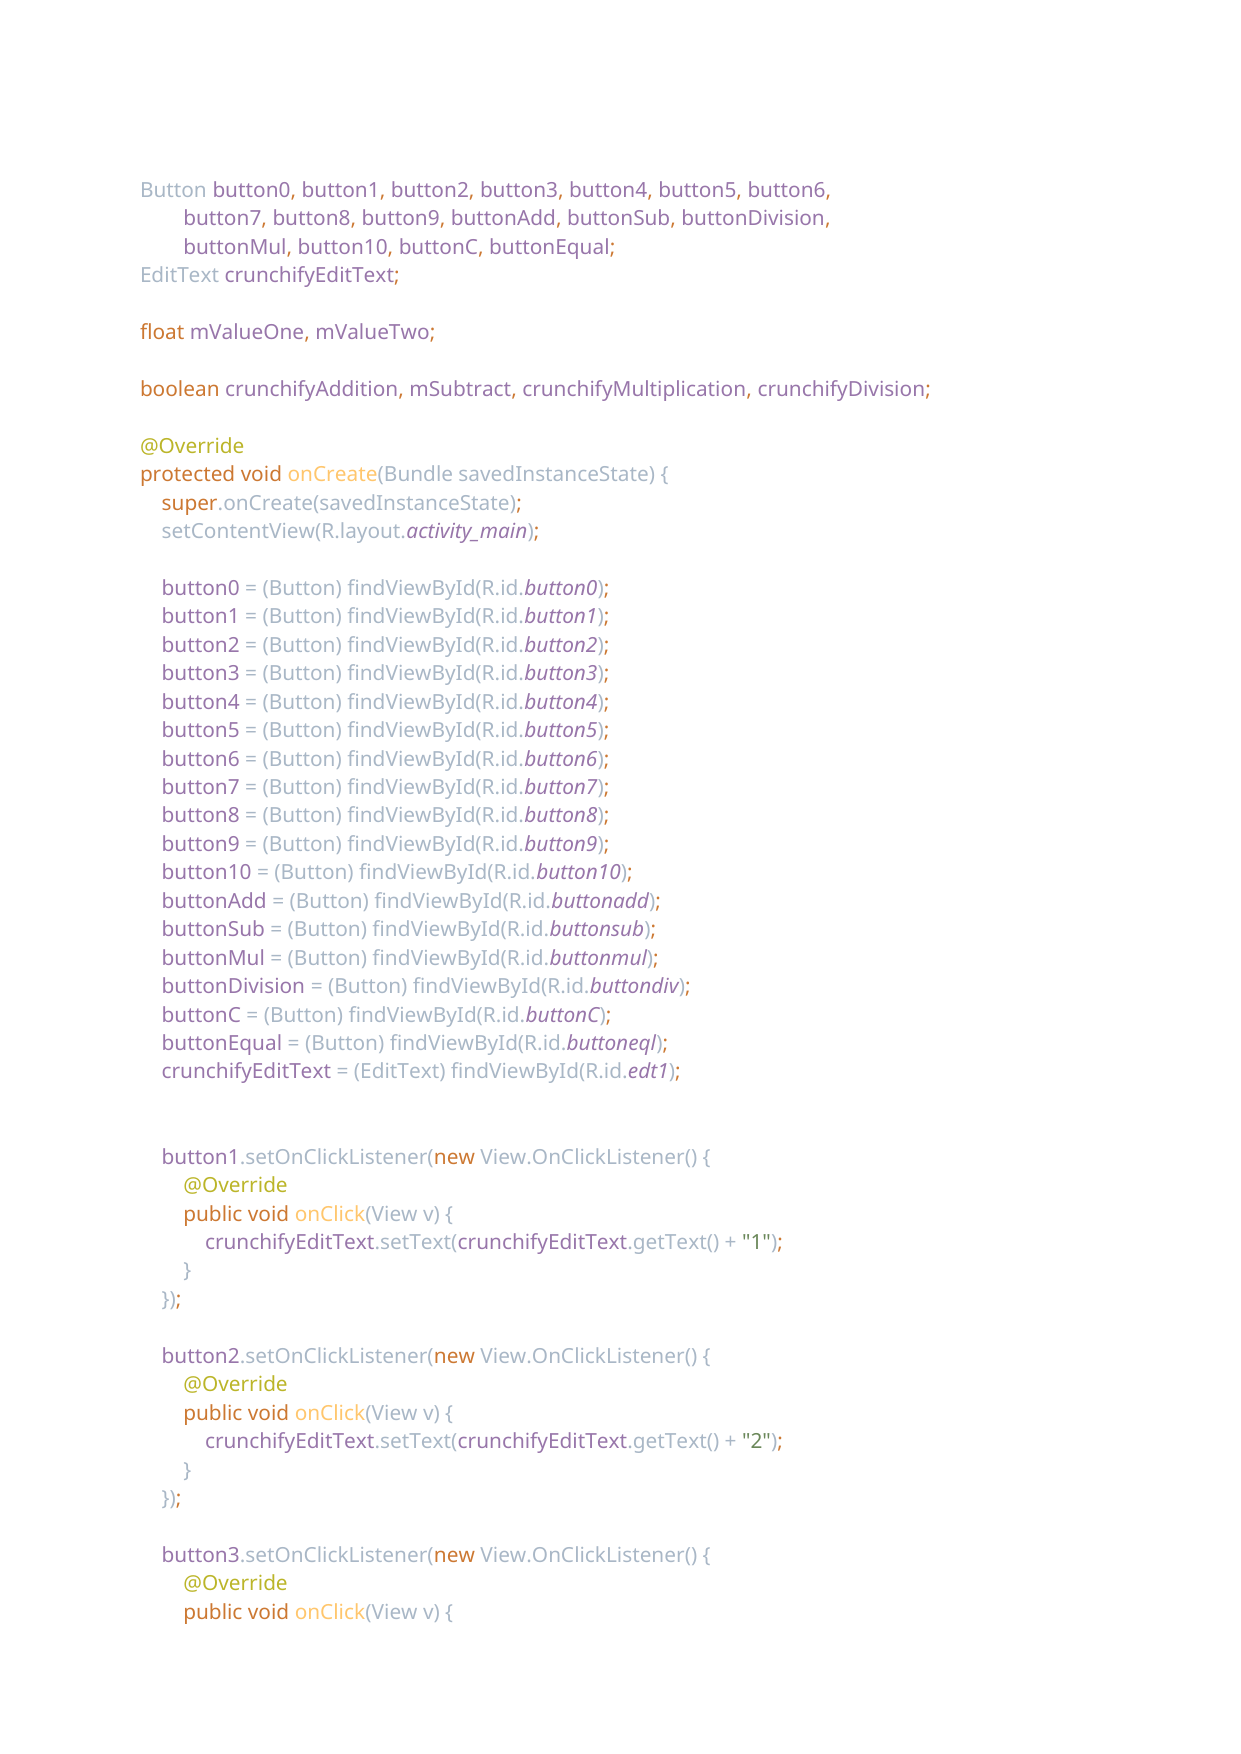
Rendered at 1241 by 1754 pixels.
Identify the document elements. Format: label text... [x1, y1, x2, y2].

text Button button0, button1, button2, button3, button4, button5, button6, button7, button8, button9, buttonAdd, buttonSub, buttonDivision, buttonMul, button10, buttonC, buttonEqual; EditText crunchifyEditText; float mValueOne, mValueTwo; boolean crunchifyAddition, mSubtract, crunchifyMultiplication, crunchifyDivision; @Override protected void onCreate(Bundle savedInstanceState) { super.onCreate(savedInstanceState); setContentView(R.layout.activity_main); button0 = (Button) findViewById(R.id.button0); button1 = (Button) findViewById(R.id.button1); button2 = (Button) findViewById(R.id.button2); button3 = (Button) findViewById(R.id.button3); button4 = (Button) findViewById(R.id.button4); button5 = (Button) findViewById(R.id.button5); button6 = (Button) findViewById(R.id.button6); button7 = (Button) findViewById(R.id.button7); button8 = (Button) findViewById(R.id.button8); button9 = (Button) findViewById(R.id.button9); button10 = (Button) findViewById(R.id.button10); buttonAdd = (Button) findViewById(R.id.buttonadd); buttonSub = (Button) findViewById(R.id.buttonsub); buttonMul = (Button) findViewById(R.id.buttonmul); buttonDivision = (Button) findViewById(R.id.buttondiv); buttonC = (Button) findViewById(R.id.buttonC); buttonEqual = (Button) findViewById(R.id.buttoneql); crunchifyEditText = (EditText) findViewById(R.id.edt1); button1.setOnClickListener(new View.OnClickListener() { @Override public void onClick(View v) { crunchifyEditText.setText(crunchifyEditText.getText() + "1"); } }); button2.setOnClickListener(new View.OnClickListener() { @Override public void onClick(View v) { crunchifyEditText.setText(crunchifyEditText.getText() + "2"); } }); button3.setOnClickListener(new View.OnClickListener() { @Override public void onClick(View v) { [118, 118, 1122, 1625]
